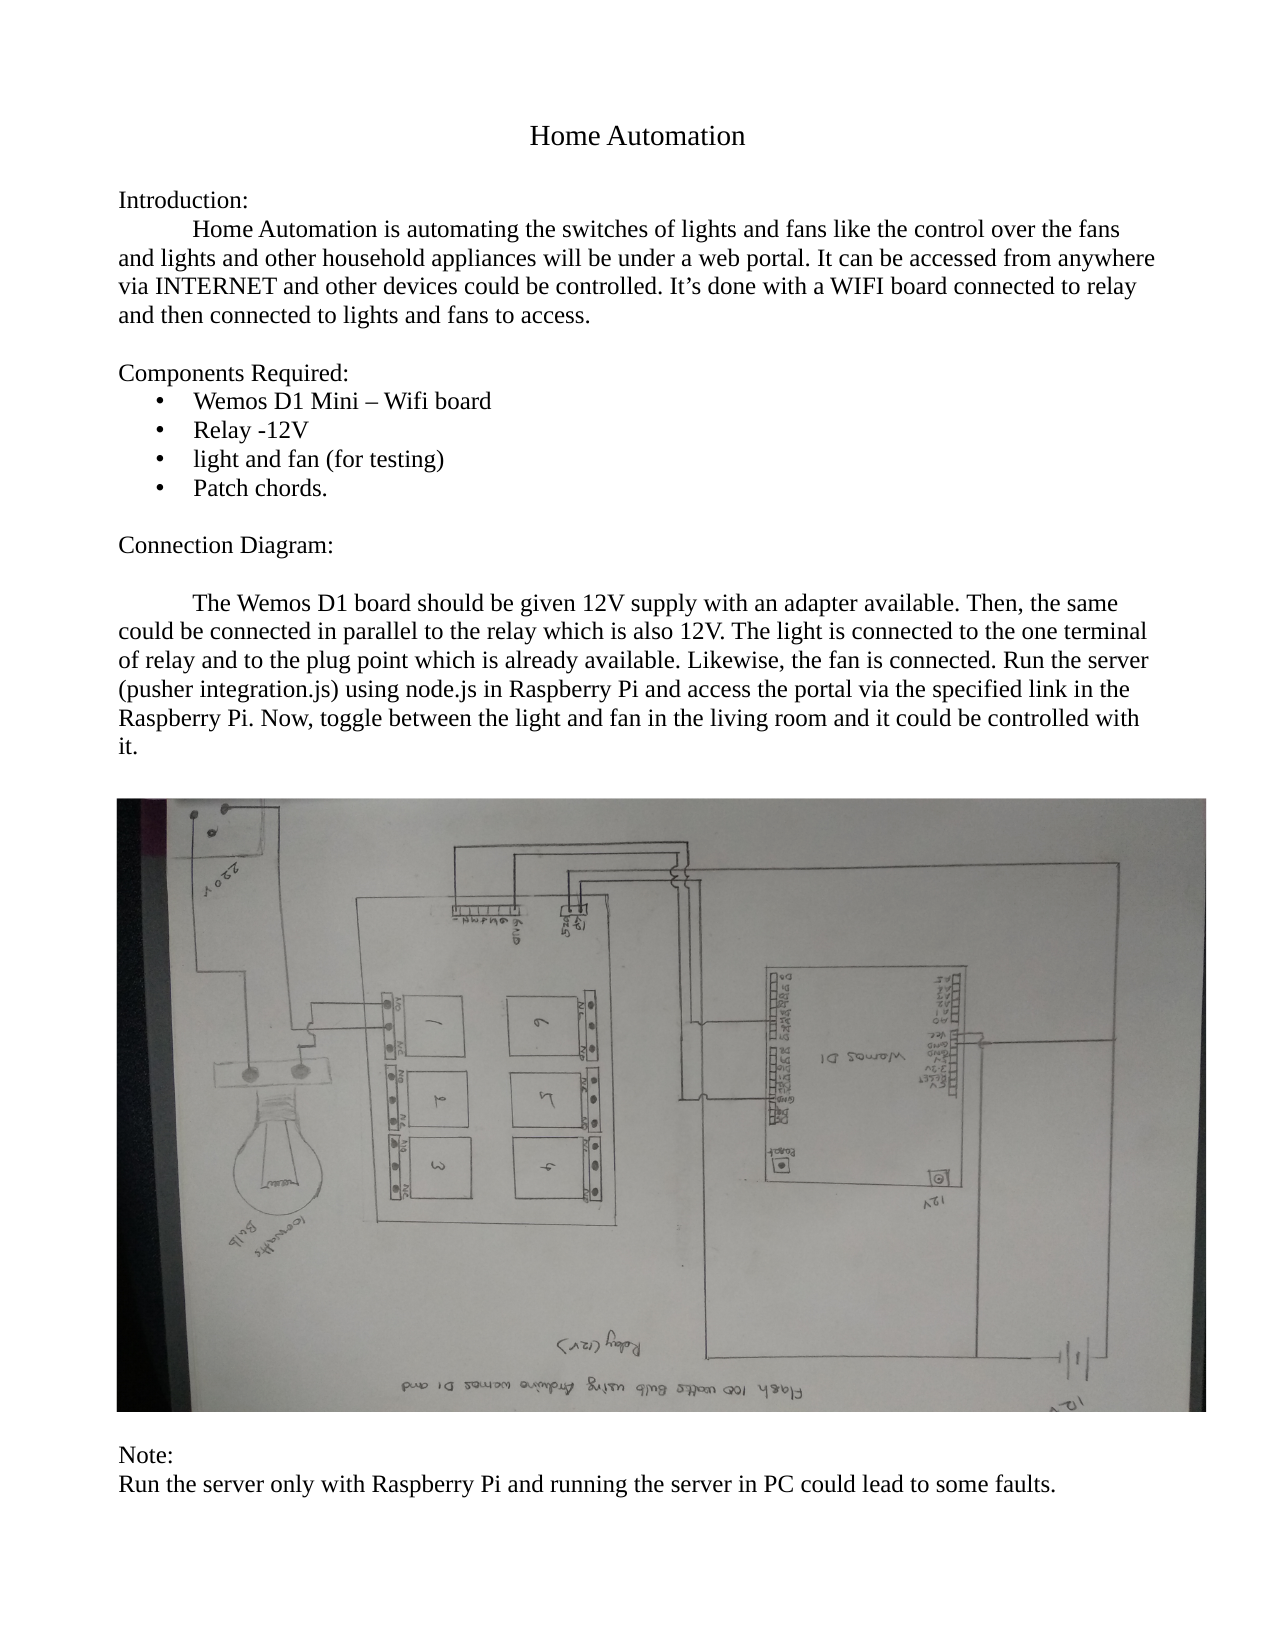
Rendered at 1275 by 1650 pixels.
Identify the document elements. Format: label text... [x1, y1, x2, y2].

list Relay -12V [156, 415, 1157, 444]
picture [118, 799, 1207, 1412]
text The Wemos D1 board should be given 12V supply with an adapter available. Then, the same could be connected in parallel to the relay which is also 12V. The light is connected to the one terminal of relay and to the plug point which is already available. Likewise, the fan is connected. Run the server (pusher integration.js) using node.js in Raspberry Pi and access the portal via the specified link in the Raspberry Pi. Now, toggle between the light and fan in the living room and it could be controlled with it. [118, 588, 1157, 760]
text Home Automation is automating the switches of lights and fans like the control over the fans and lights and other household appliances will be under a web portal. It can be accessed from anywhere via INTERNET and other devices could be controlled. It’s done with a WIFI board connected to relay and then connected to lights and fans to access. [118, 214, 1157, 329]
text Note: [118, 1440, 1157, 1469]
text Components Required: [118, 358, 1157, 386]
text Home Automation [118, 118, 1157, 152]
list Wemos D1 Mini – Wifi board [156, 386, 1157, 415]
text Connection Diagram: [118, 530, 1157, 559]
list Patch chords. [156, 473, 1157, 501]
text Run the server only with Raspberry Pi and running the server in PC could lead to some faults. [118, 1469, 1157, 1498]
list light and fan (for testing) [156, 444, 1157, 473]
text Introduction: [118, 185, 1157, 214]
